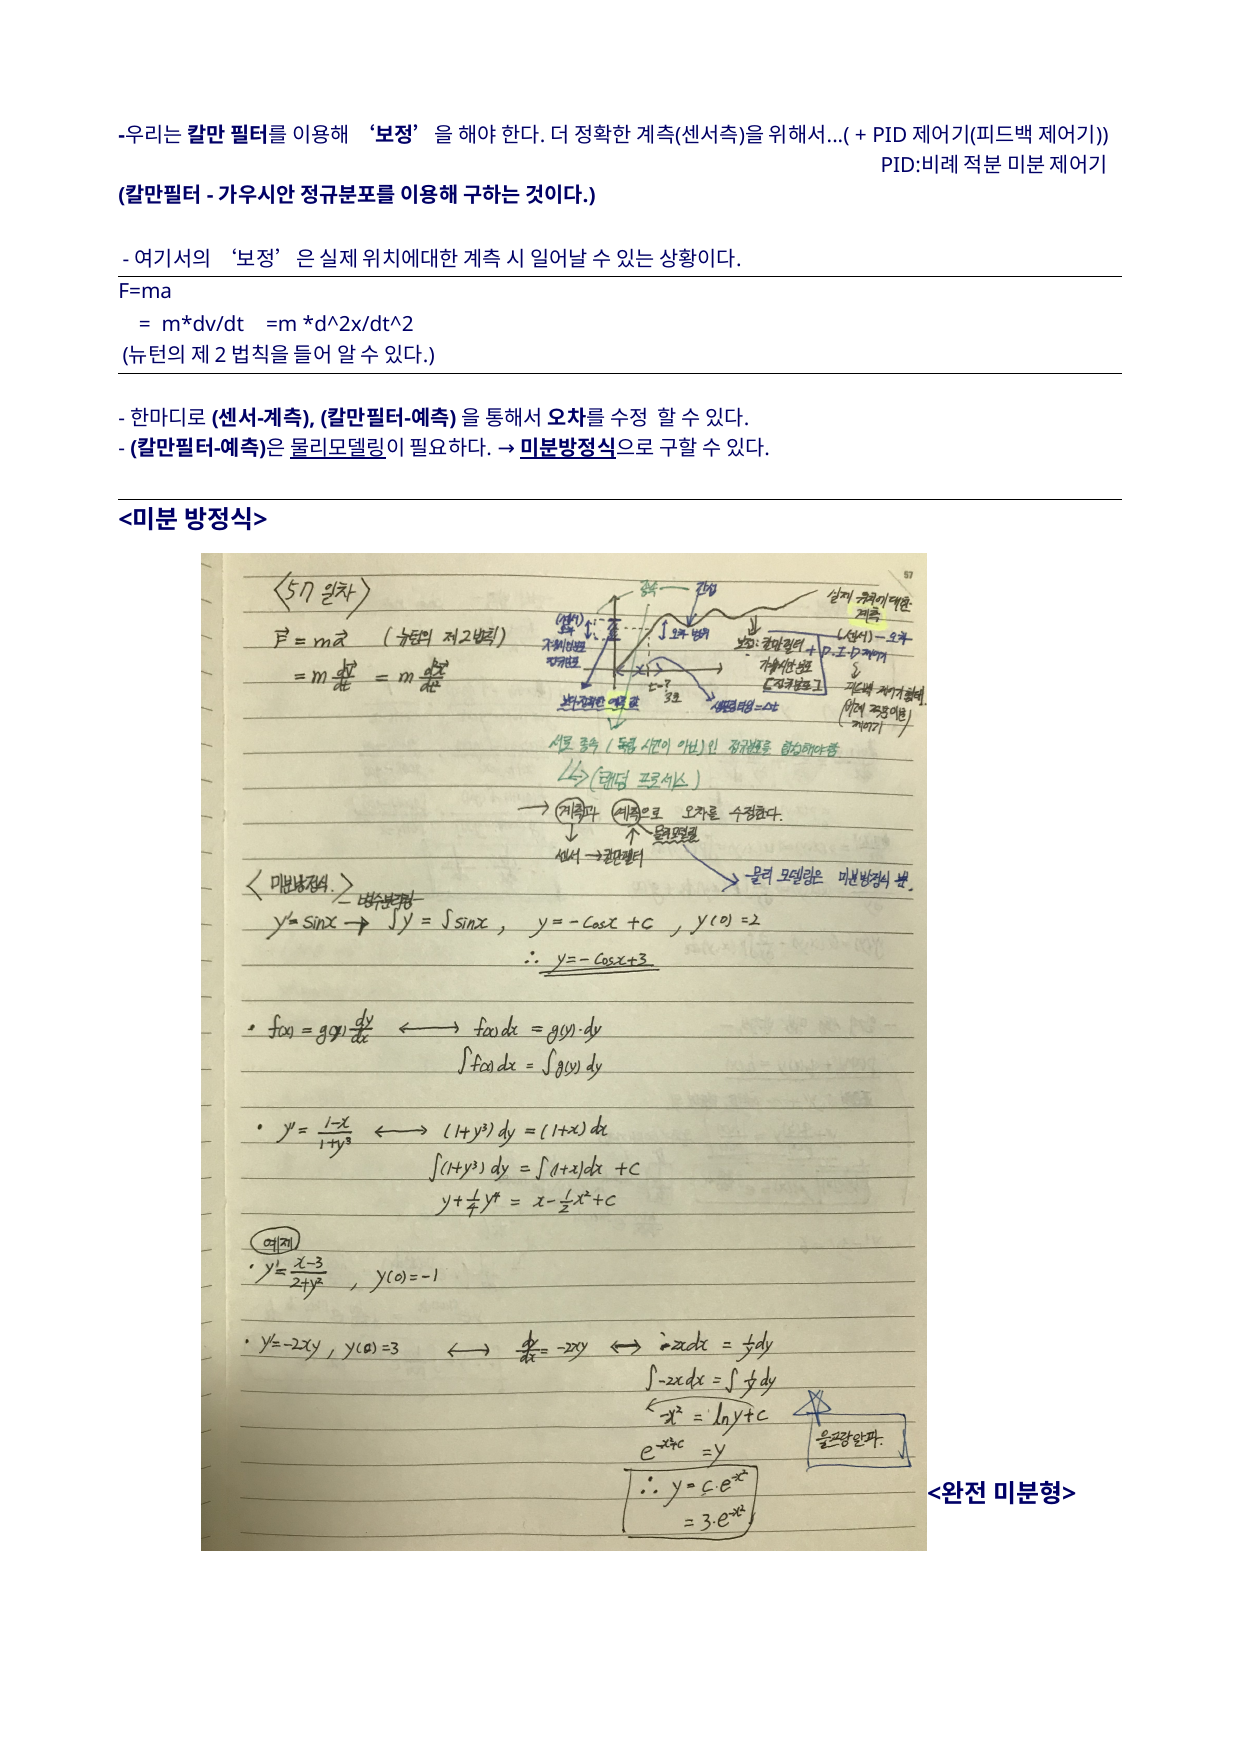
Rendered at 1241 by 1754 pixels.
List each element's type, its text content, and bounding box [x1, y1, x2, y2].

text F=ma [118, 277, 1122, 305]
text - 여기서의 ‘보정’은 실제 위치에대한 계측 시 일어날 수 있는 상황이다. [118, 237, 1122, 276]
text <완전 미분형> [927, 1474, 1122, 1510]
text -우리는 칼만 필터를 이용해 ‘보정’을 해야 한다. 더 정확한 계측(센서측)을 위해서...( + PID 제어기(피드백 제어기)) [118, 118, 1122, 148]
text (칼만필터 - 가우시안 정규분포를 이용해 구하는 것이다.) [118, 179, 1122, 209]
text = m*dv/dt =m *d^2x/dt^2 (뉴턴의 제2 법칙을 들어 알 수 있다.) [118, 305, 1122, 373]
text <미분 방정식> [118, 500, 1122, 535]
text - (칼만필터-예측)은 물리모델링이 필요하다. → 미분방정식으로 구할 수 있다. [118, 431, 1122, 462]
picture [201, 553, 927, 1551]
text [118, 1474, 201, 1510]
text PID:비례 적분 미분 제어기 [118, 148, 1122, 179]
text - 한마디로 (센서-계측), (칼만필터-예측) 을 통해서 오차를 수정 할 수 있다. [118, 401, 1122, 431]
